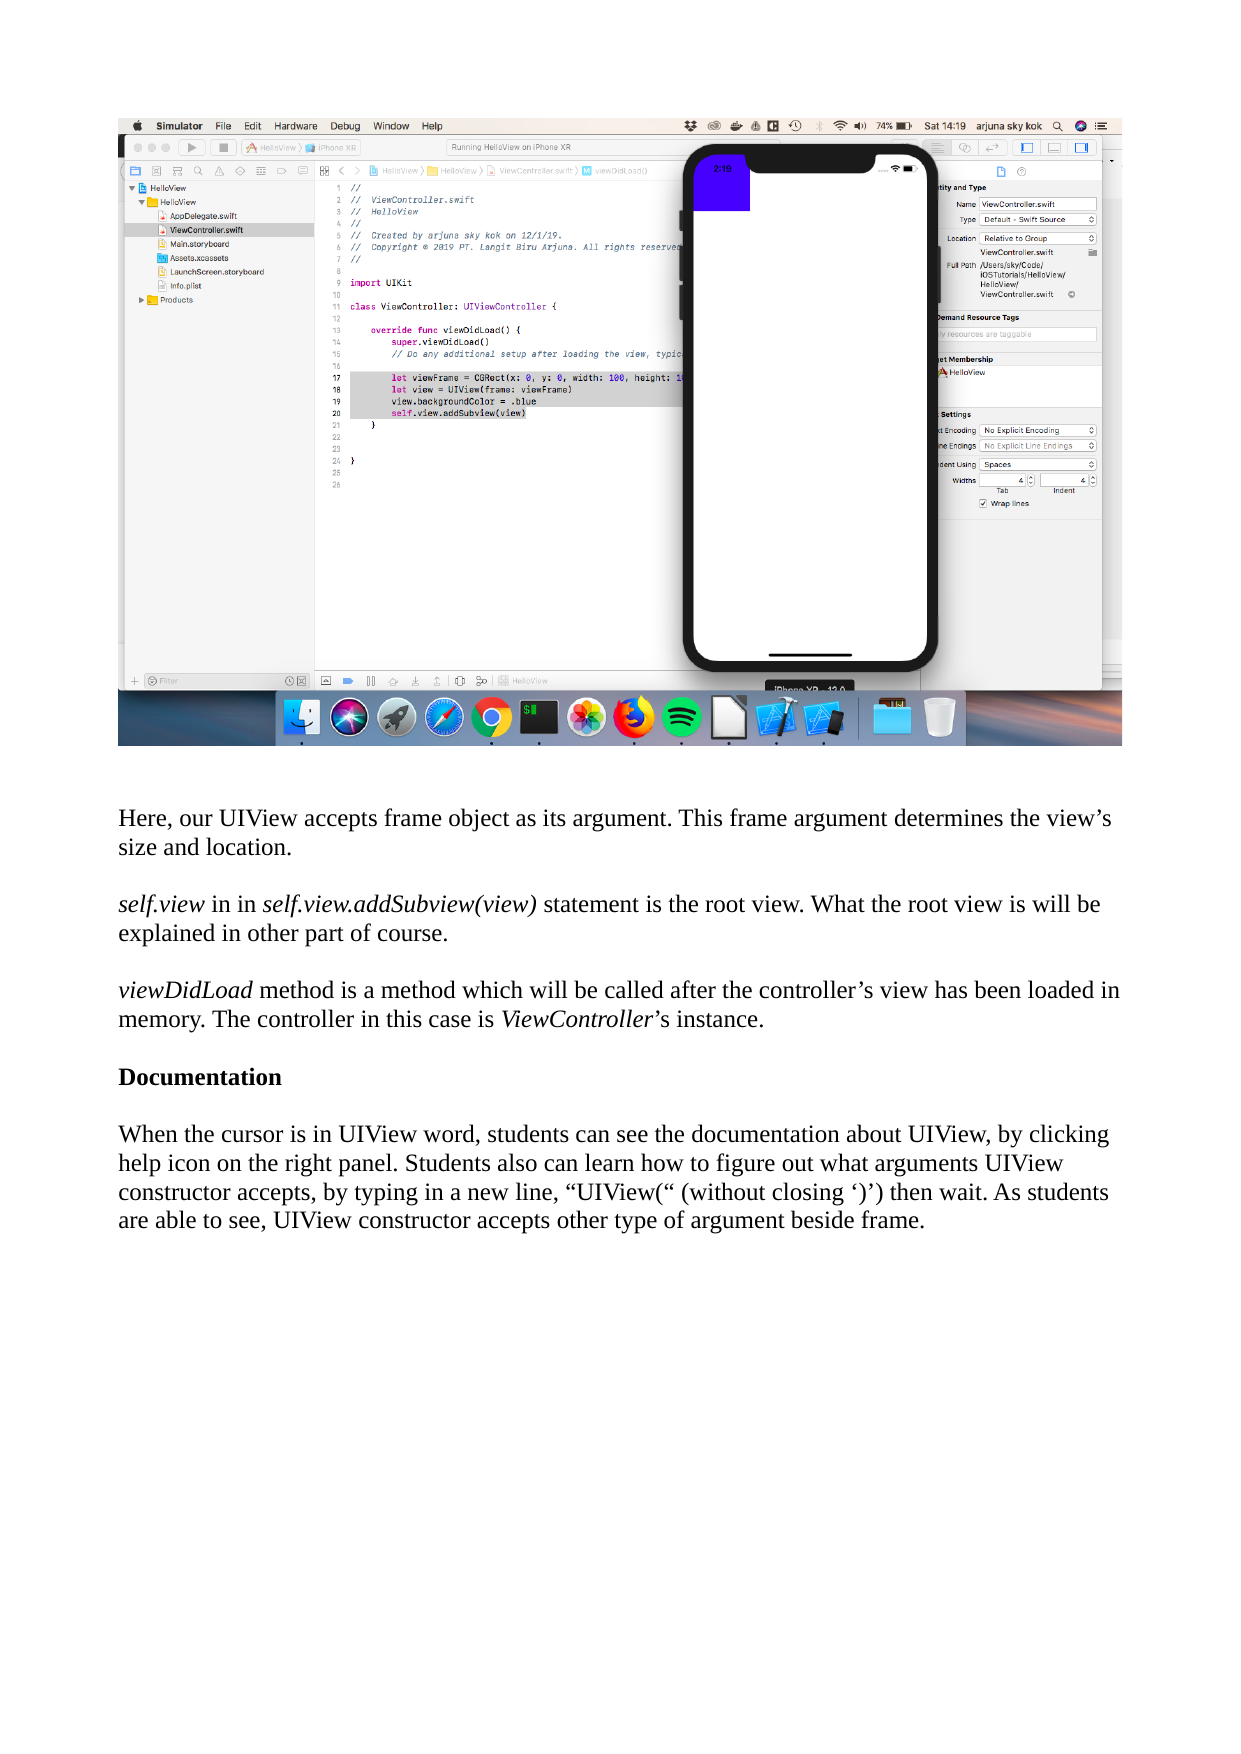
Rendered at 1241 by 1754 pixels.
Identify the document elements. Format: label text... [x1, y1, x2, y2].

picture [118, 118, 1123, 746]
text When the cursor is in UIView word, students can see the documentation about UIView, by clicking [118, 1119, 1122, 1148]
text self.view in in self.view.addSubview(view) statement is the root view. What the root view is will be explained in other part of course. [118, 889, 1122, 947]
text Documentation [118, 1062, 1122, 1091]
text viewDidLoad method is a method which will be called after the controller’s view has been loaded in memory. The controller in this case is ViewController’s instance. [118, 976, 1122, 1033]
text help icon on the right panel. Students also can learn how to figure out what arguments UIView constructor accepts, by typing in a new line, “UIView(“ (without closing ‘)’) then wait. As students are able to see, UIView constructor accepts other type of argument beside frame. [118, 1148, 1122, 1234]
text Here, our UIView accepts frame object as its argument. This frame argument determines the view’s size and location. [118, 803, 1122, 861]
